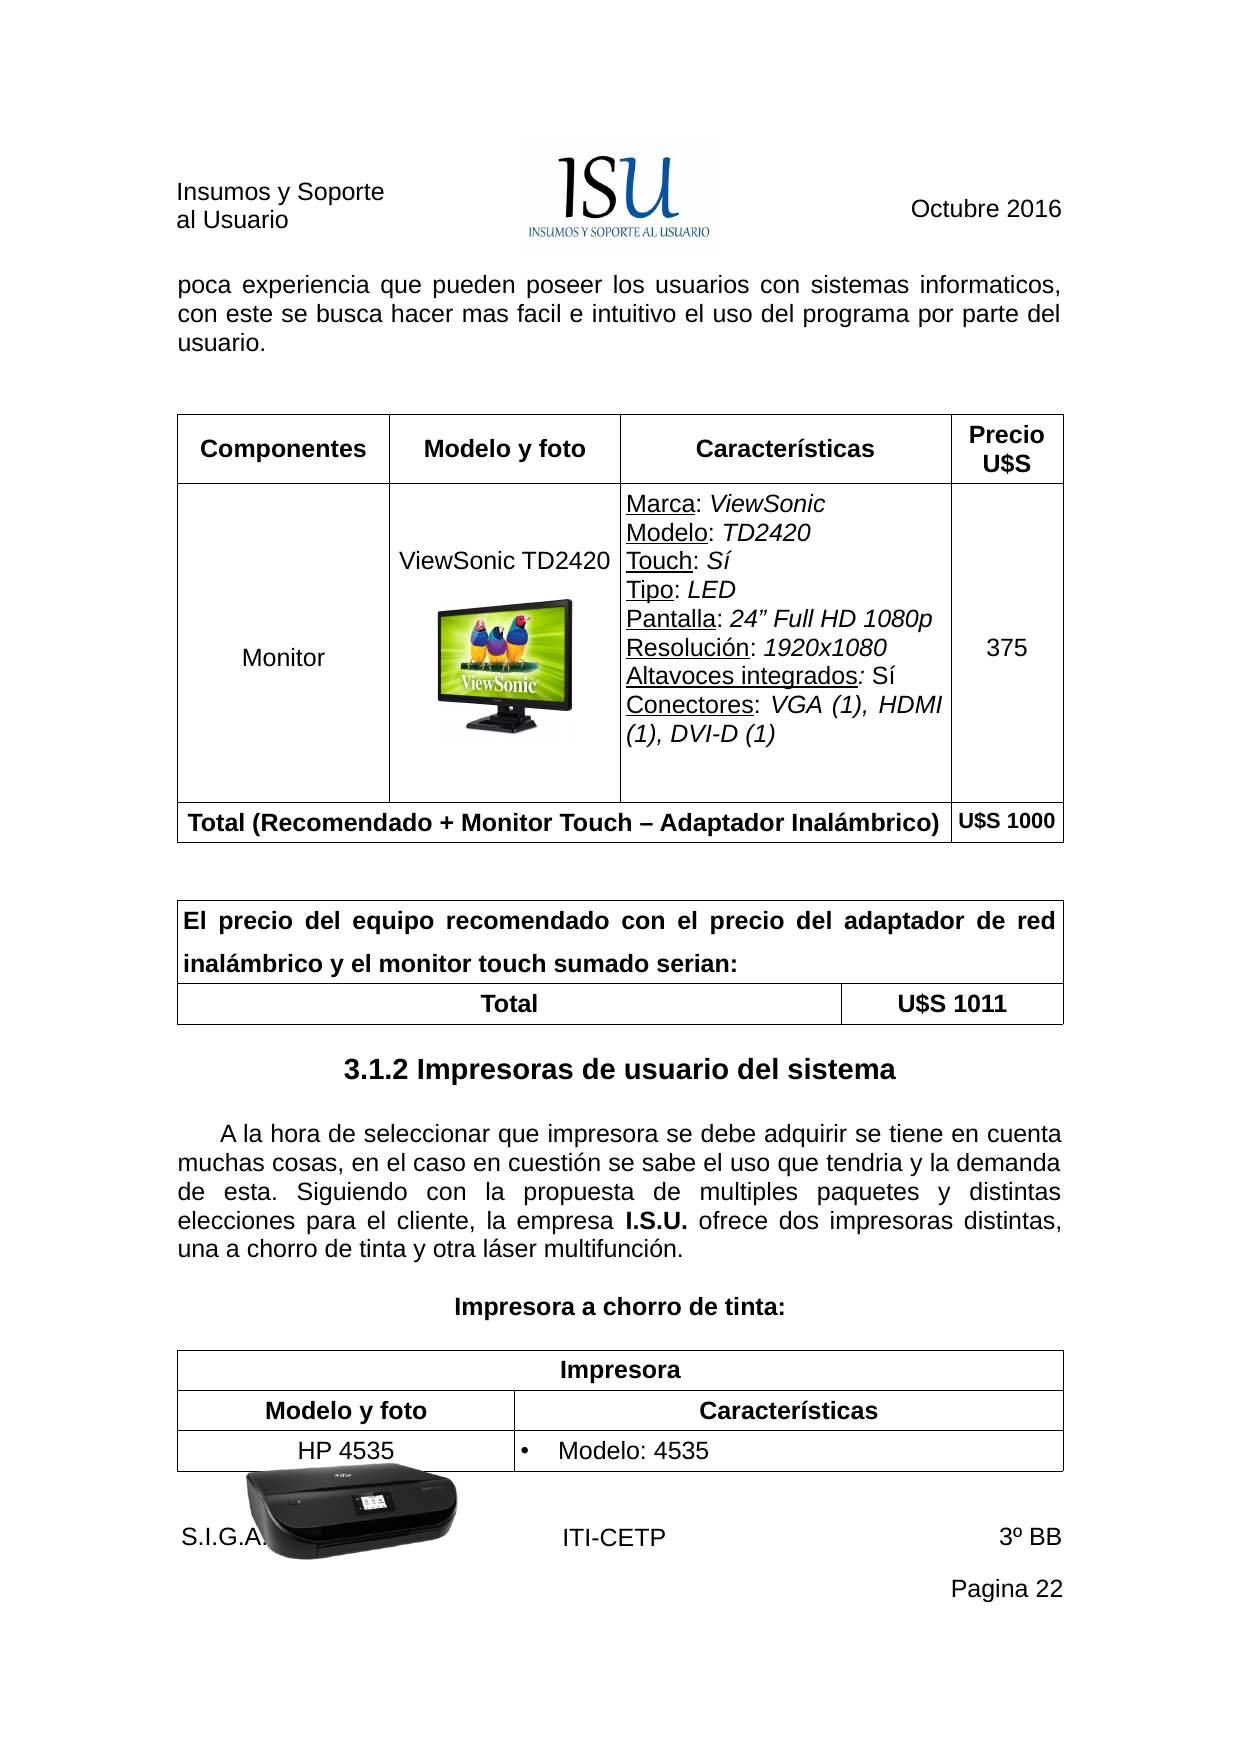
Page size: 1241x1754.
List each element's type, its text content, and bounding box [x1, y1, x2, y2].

table_cell Modelo: 4535 Multifunción: escanea / imprime / fotocopia Velocidad de impresión: 9.5ppm Velocidad del procesador: 350 MHz WiFi [515, 1431, 1063, 1471]
text 3.1.2 Impresoras de usuario del sistema [177, 1052, 1063, 1086]
table_header Componentes [178, 415, 389, 483]
picture [432, 593, 578, 739]
table_cell Total [178, 984, 841, 1023]
table_header Impresora [178, 1351, 1063, 1390]
table_header El precio del equipo recomendado con el precio del adaptador de red inalámbrico y el monitor touch sumado serian: [178, 901, 1063, 983]
table_cell Monitor [178, 484, 389, 802]
table_header Características [621, 415, 951, 483]
table_cell U$S 1011 [842, 984, 1063, 1023]
table_cell Marca: ViewSonic Modelo: TD2420 Touch: Sí Tipo: LED Pantalla: 24” Full HD 1080p Resolución: 1920x1080 Altavoces integrados: Sí Conectores: VGA (1), HDMI (1), DVI-D (1) [621, 484, 951, 802]
table_cell HP 4535 [178, 1431, 514, 1471]
table_header Modelo y foto [390, 415, 620, 483]
table_cell ViewSonic TD2420 [390, 484, 620, 802]
table_cell Total (Recomendado + Monitor Touch – Adaptador Inalámbrico) [178, 803, 951, 842]
picture [230, 1434, 469, 1581]
text Impresora a chorro de tinta: [177, 1292, 1063, 1321]
table_cell U$S 1000 [952, 803, 1063, 842]
table_cell 375 [952, 484, 1063, 802]
table_header Precio U$S [952, 415, 1063, 483]
text A la hora de seleccionar que impresora se debe adquirir se tiene en cuenta muchas cosas, en el caso en cuestión se sabe el uso que tendria y la demanda de esta. Siguiendo con la propuesta de multiples paquetes y distintas elecciones para el cliente, la empresa I.S.U. ofrece dos impresoras distintas, una a chorro de tinta y otra láser multifunción. [177, 1119, 1063, 1263]
picture [517, 138, 723, 252]
table_cell Modelo y foto [178, 1391, 514, 1430]
table_cell Características [515, 1391, 1063, 1430]
text poca experiencia que pueden poseer los usuarios con sistemas informaticos, con este se busca hacer mas facil e intuitivo el uso del programa por parte del usuario. [177, 270, 1063, 356]
